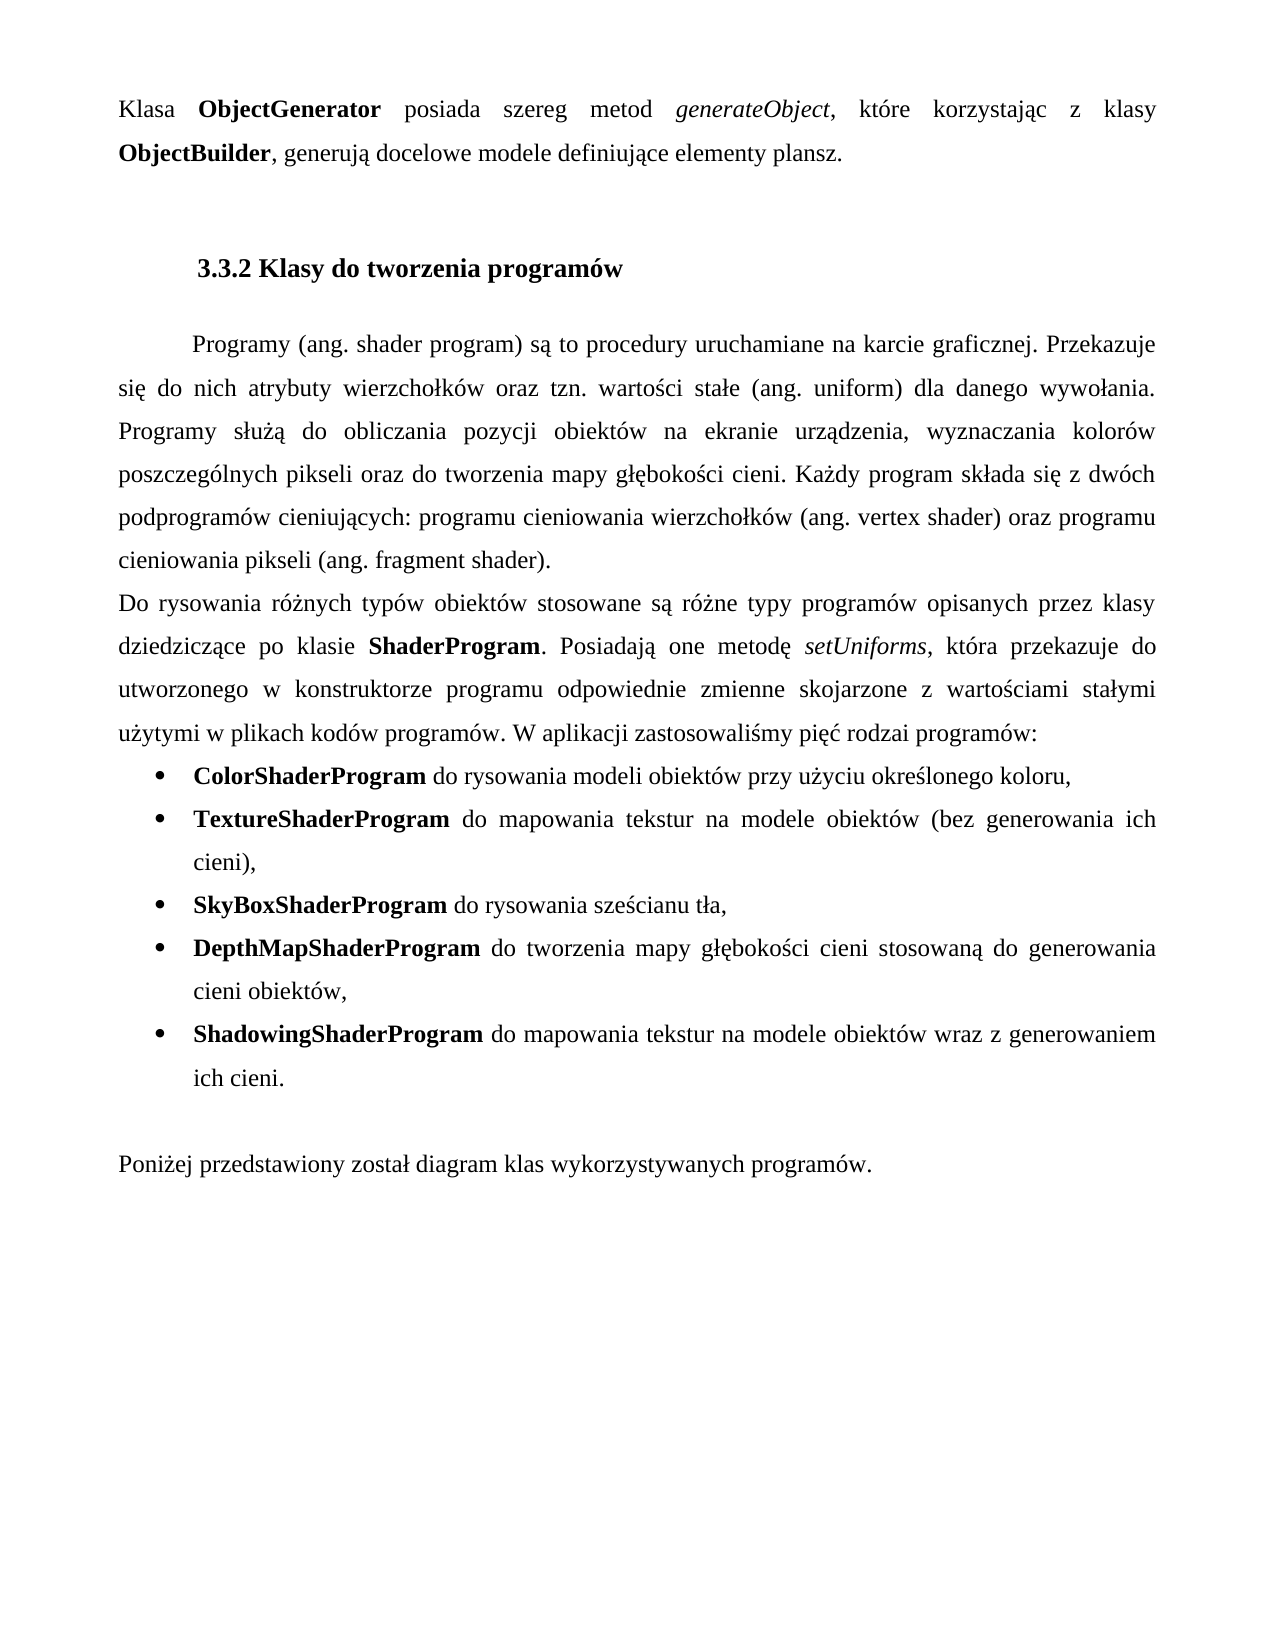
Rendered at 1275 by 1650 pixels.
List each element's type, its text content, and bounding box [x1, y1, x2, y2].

list TextureShaderProgram do mapowania tekstur na modele obiektów (bez generowania ich cieni), [156, 804, 1157, 876]
subtitle Klasy do tworzenia programów [191, 252, 1157, 283]
text Klasa ObjectGenerator posiada szereg metod generateObject, które korzystając z klasy ObjectBuilder, generują docelowe modele definiujące elementy plansz. [118, 94, 1157, 166]
list ShadowingShaderProgram do mapowania tekstur na modele obiektów wraz z generowaniem ich cieni. [156, 1019, 1157, 1091]
list DepthMapShaderProgram do tworzenia mapy głębokości cieni stosowaną do generowania cieni obiektów, [156, 933, 1157, 1005]
text Poniżej przedstawiony został diagram klas wykorzystywanych programów. [118, 1149, 1157, 1178]
list ColorShaderProgram do rysowania modeli obiektów przy użyciu określonego koloru, [156, 761, 1157, 789]
list SkyBoxShaderProgram do rysowania sześcianu tła, [156, 890, 1157, 919]
text Programy (ang. shader program) są to procedury uruchamiane na karcie graficznej. Przekazuje się do nich atrybuty wierzchołków oraz tzn. wartości stałe (ang. uniform) dla danego wywołania. Programy służą do obliczania pozycji obiektów na ekranie urządzenia, wyznaczania kolorów poszczególnych pikseli oraz do tworzenia mapy głębokości cieni. Każdy program składa się z dwóch podprogramów cieniujących: programu cieniowania wierzchołków (ang. vertex shader) oraz programu cieniowania pikseli (ang. fragment shader). [118, 329, 1157, 574]
text Do rysowania różnych typów obiektów stosowane są różne typy programów opisanych przez klasy dziedziczące po klasie ShaderProgram. Posiadają one metodę setUniforms, która przekazuje do utworzonego w konstruktorze programu odpowiednie zmienne skojarzone z wartościami stałymi użytymi w plikach kodów programów. W aplikacji zastosowaliśmy pięć rodzai programów: [118, 588, 1157, 746]
